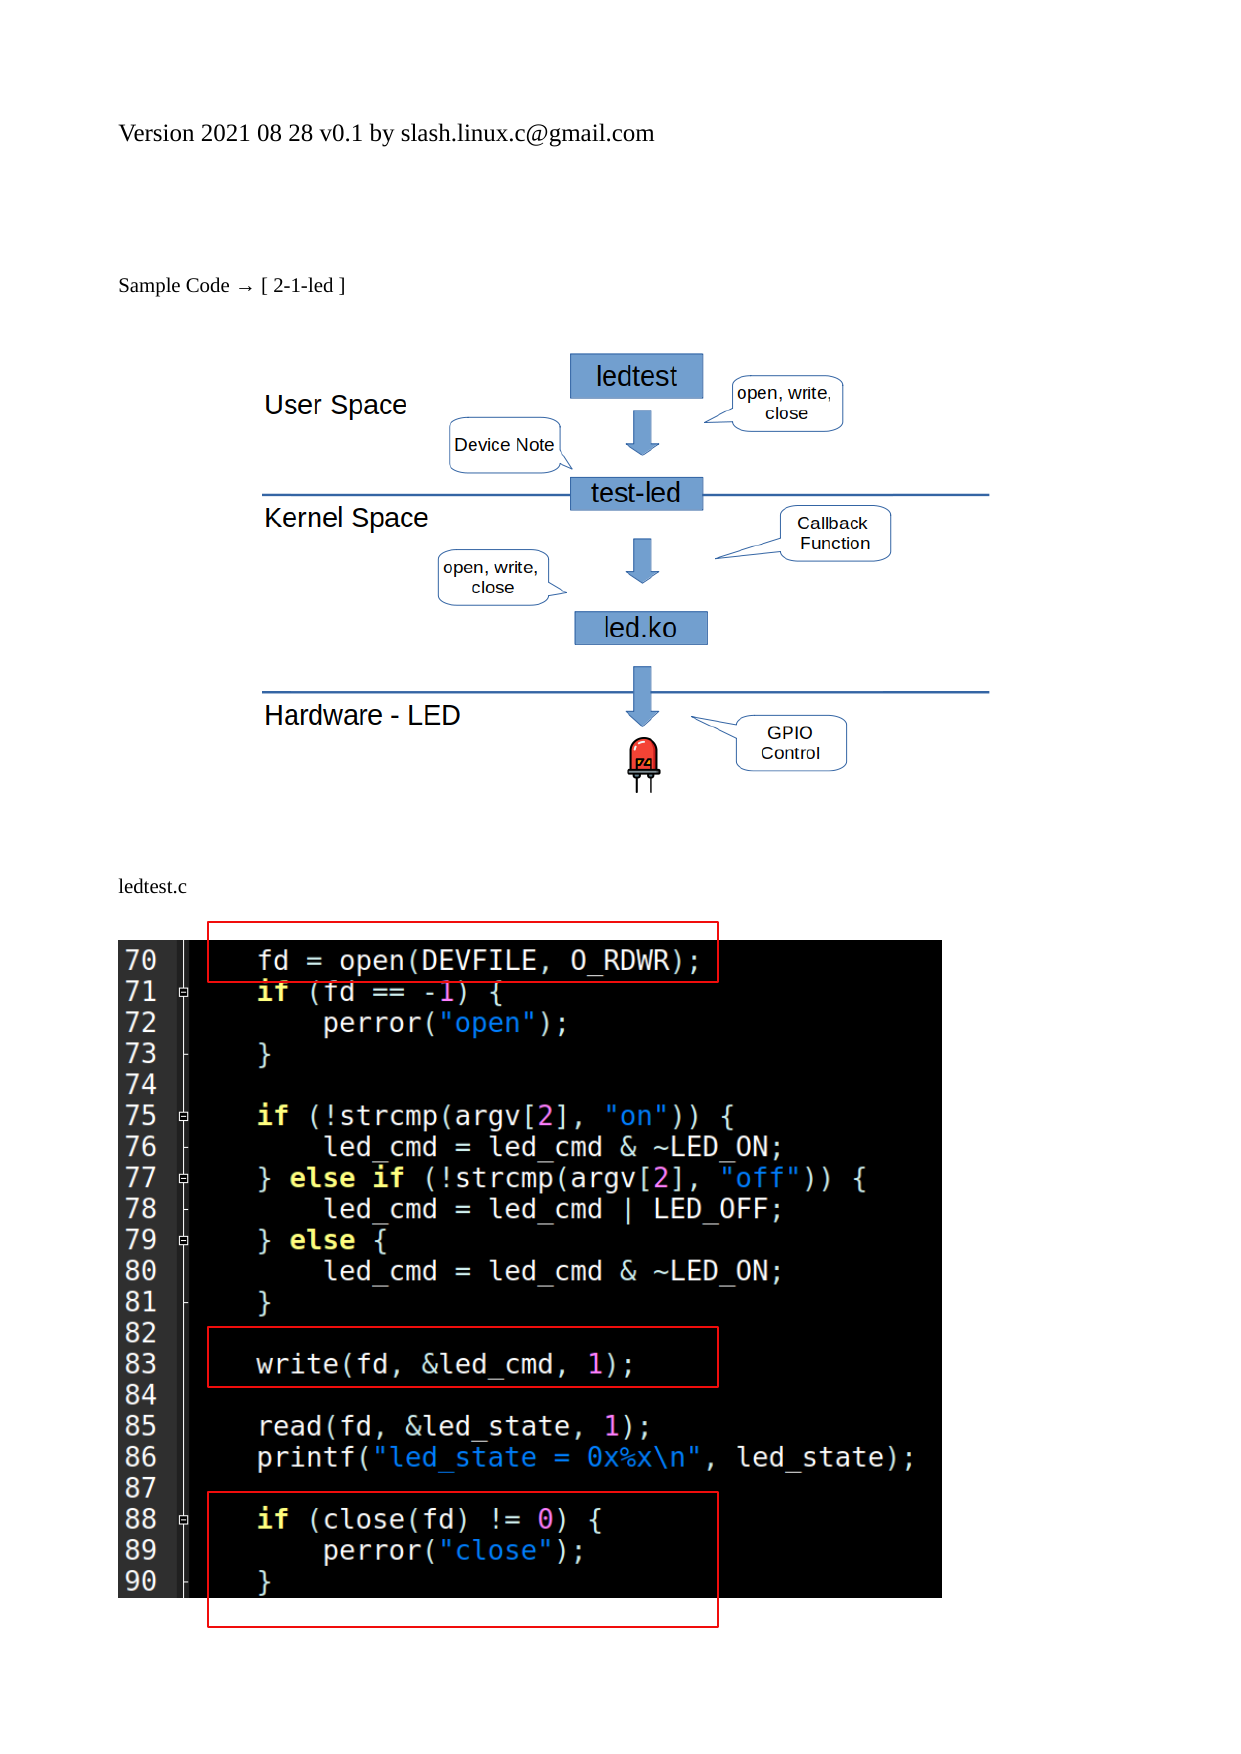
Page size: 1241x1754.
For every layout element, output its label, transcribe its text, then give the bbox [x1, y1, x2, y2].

text ledtest.c [118, 874, 1122, 898]
picture [209, 1493, 717, 1598]
picture [118, 940, 942, 1598]
text Sample Code → [ 2-1-led ] [118, 273, 1122, 297]
picture [209, 940, 717, 981]
picture [227, 320, 1031, 817]
